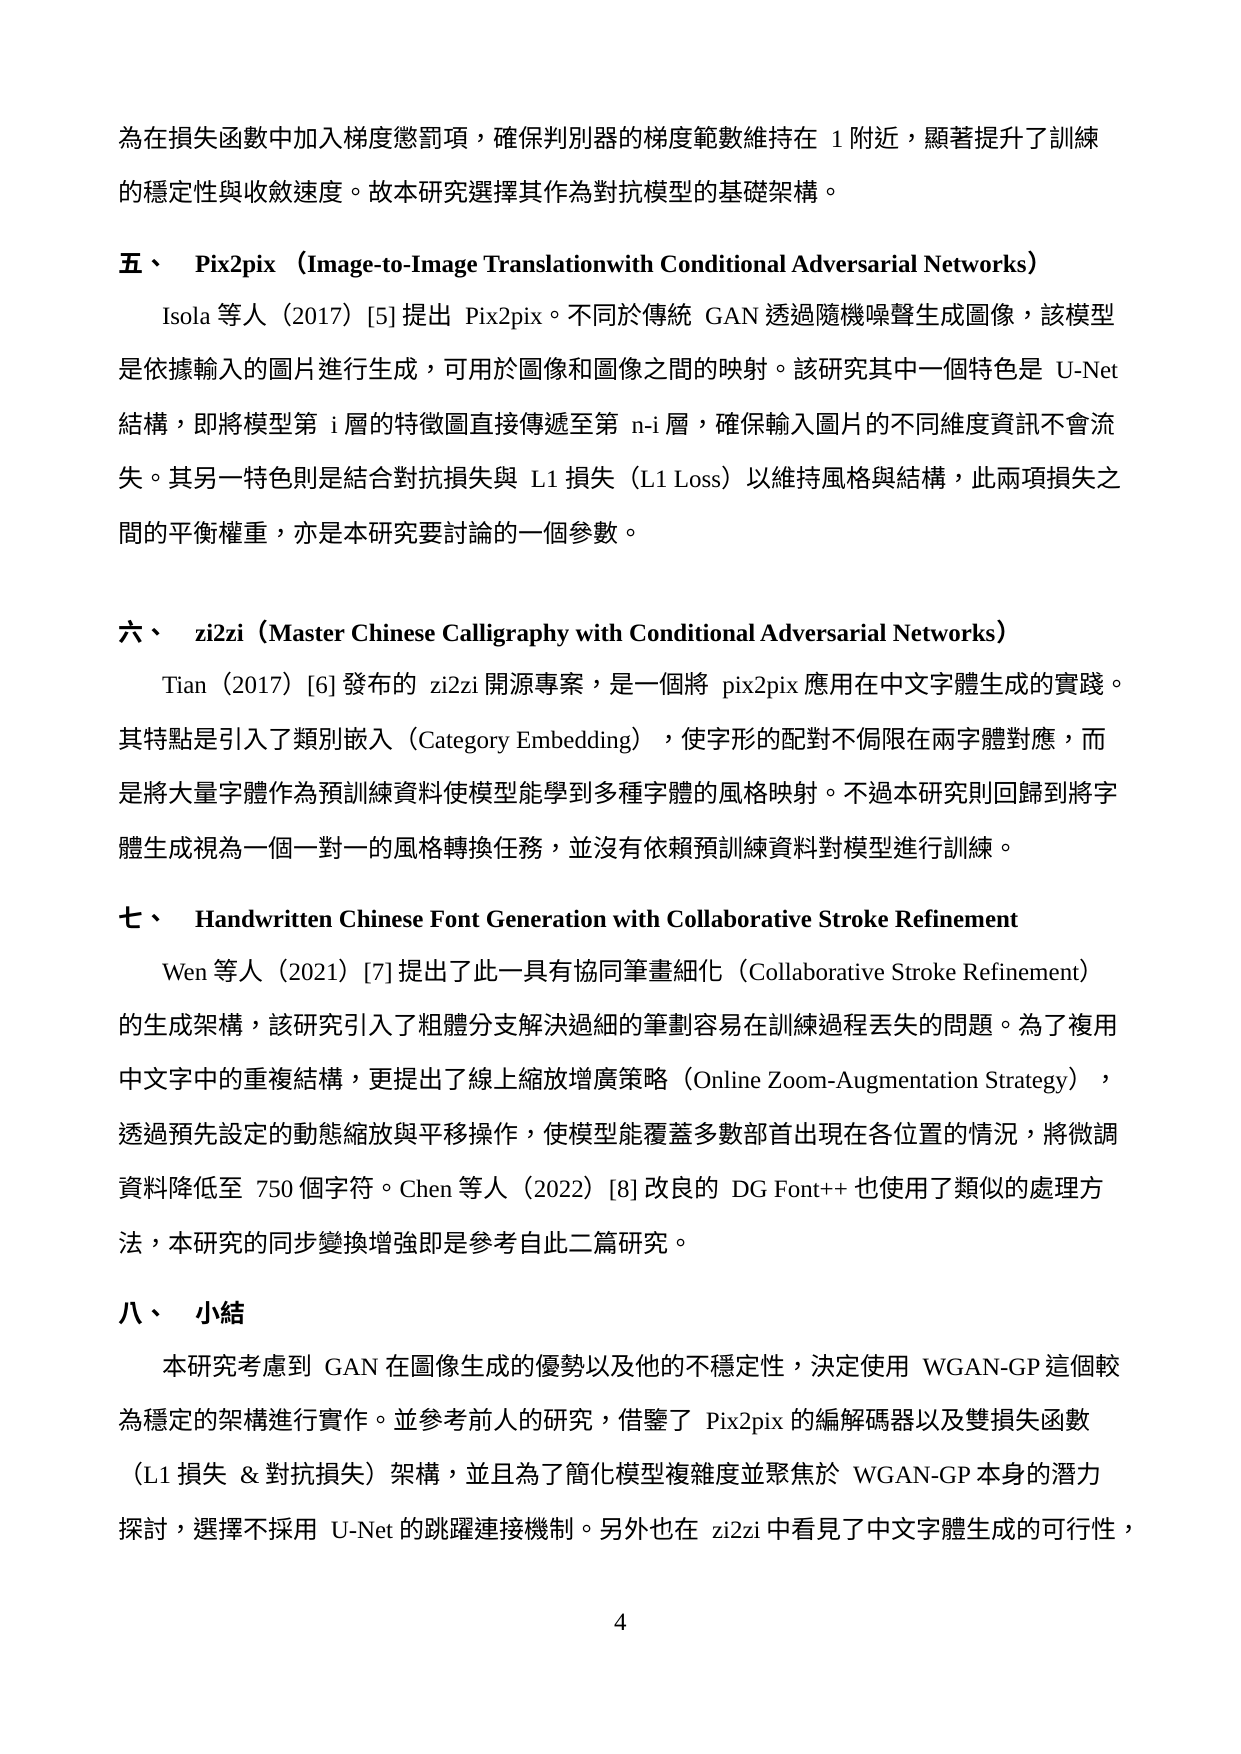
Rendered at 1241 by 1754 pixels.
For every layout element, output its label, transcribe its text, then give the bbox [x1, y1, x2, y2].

text 本研究考慮到 GAN 在圖像生成的優勢以及他的不穩定性，決定使用 WGAN-GP 這個較為穩定的架構進行實作。並參考前人的研究，借鑒了 Pix2pix 的編解碼器以及雙損失函數（L1 損失 & 對抗損失）架構，並且為了簡化模型複雜度並聚焦於 WGAN-GP 本身的潛力探討，選擇不採用 U-Net 的跳躍連接機制。另外也在 zi2zi 中看見了中文字體生成的可行性，並選擇將字體生成聚焦回一對一的風格轉換，不透過預訓練資料進行訓練。最後從 Wen 等人（2021）[7] 的研究中得到了同步變換增強的參考，並嘗試加入了旋轉及遮罩等操作。 [118, 1346, 1122, 1546]
subtitle 小結 [118, 1294, 1122, 1330]
subtitle zi2zi（Master Chinese Calligraphy with Conditional Adversarial Networks） [118, 612, 1122, 649]
subtitle Pix2pix （Image-to-Image Translationwith Conditional Adversarial Networks） [118, 243, 1122, 279]
text 為在損失函數中加入梯度懲罰項，確保判別器的梯度範數維持在 1 附近，顯著提升了訓練的穩定性與收斂速度。故本研究選擇其作為對抗模型的基礎架構。 [118, 118, 1122, 209]
text Isola 等人（2017）[5] 提出 Pix2pix。不同於傳統 GAN 透過隨機噪聲生成圖像，該模型是依據輸入的圖片進行生成，可用於圖像和圖像之間的映射。該研究其中一個特色是 U-Net 結構，即將模型第 i 層的特徵圖直接傳遞至第 n-i 層，確保輸入圖片的不同維度資訊不會流失。其另一特色則是結合對抗損失與 L1 損失（L1 Loss）以維持風格與結構，此兩項損失之間的平衡權重，亦是本研究要討論的一個參數。 [118, 296, 1122, 549]
subtitle Handwritten Chinese Font Generation with Collaborative Stroke Refinement [118, 899, 1122, 935]
text Wen 等人（2021）[7] 提出了此一具有協同筆畫細化（Collaborative Stroke Refinement）的生成架構，該研究引入了粗體分支解決過細的筆劃容易在訓練過程丟失的問題。為了複用中文字中的重複結構，更提出了線上縮放增廣策略（Online Zoom-Augmentation Strategy），透過預先設定的動態縮放與平移操作，使模型能覆蓋多數部首出現在各位置的情況，將微調資料降低至 750 個字符。Chen 等人（2022）[8] 改良的 DG Font++ 也使用了類似的處理方法，本研究的同步變換增強即是參考自此二篇研究。 [118, 951, 1122, 1259]
text Tian（2017）[6] 發布的 zi2zi 開源專案，是一個將 pix2pix 應用在中文字體生成的實踐。其特點是引入了類別嵌入（Category Embedding），使字形的配對不侷限在兩字體對應，而是將大量字體作為預訓練資料使模型能學到多種字體的風格映射。不過本研究則回歸到將字體生成視為一個一對一的風格轉換任務，並沒有依賴預訓練資料對模型進行訓練。 [118, 665, 1122, 864]
